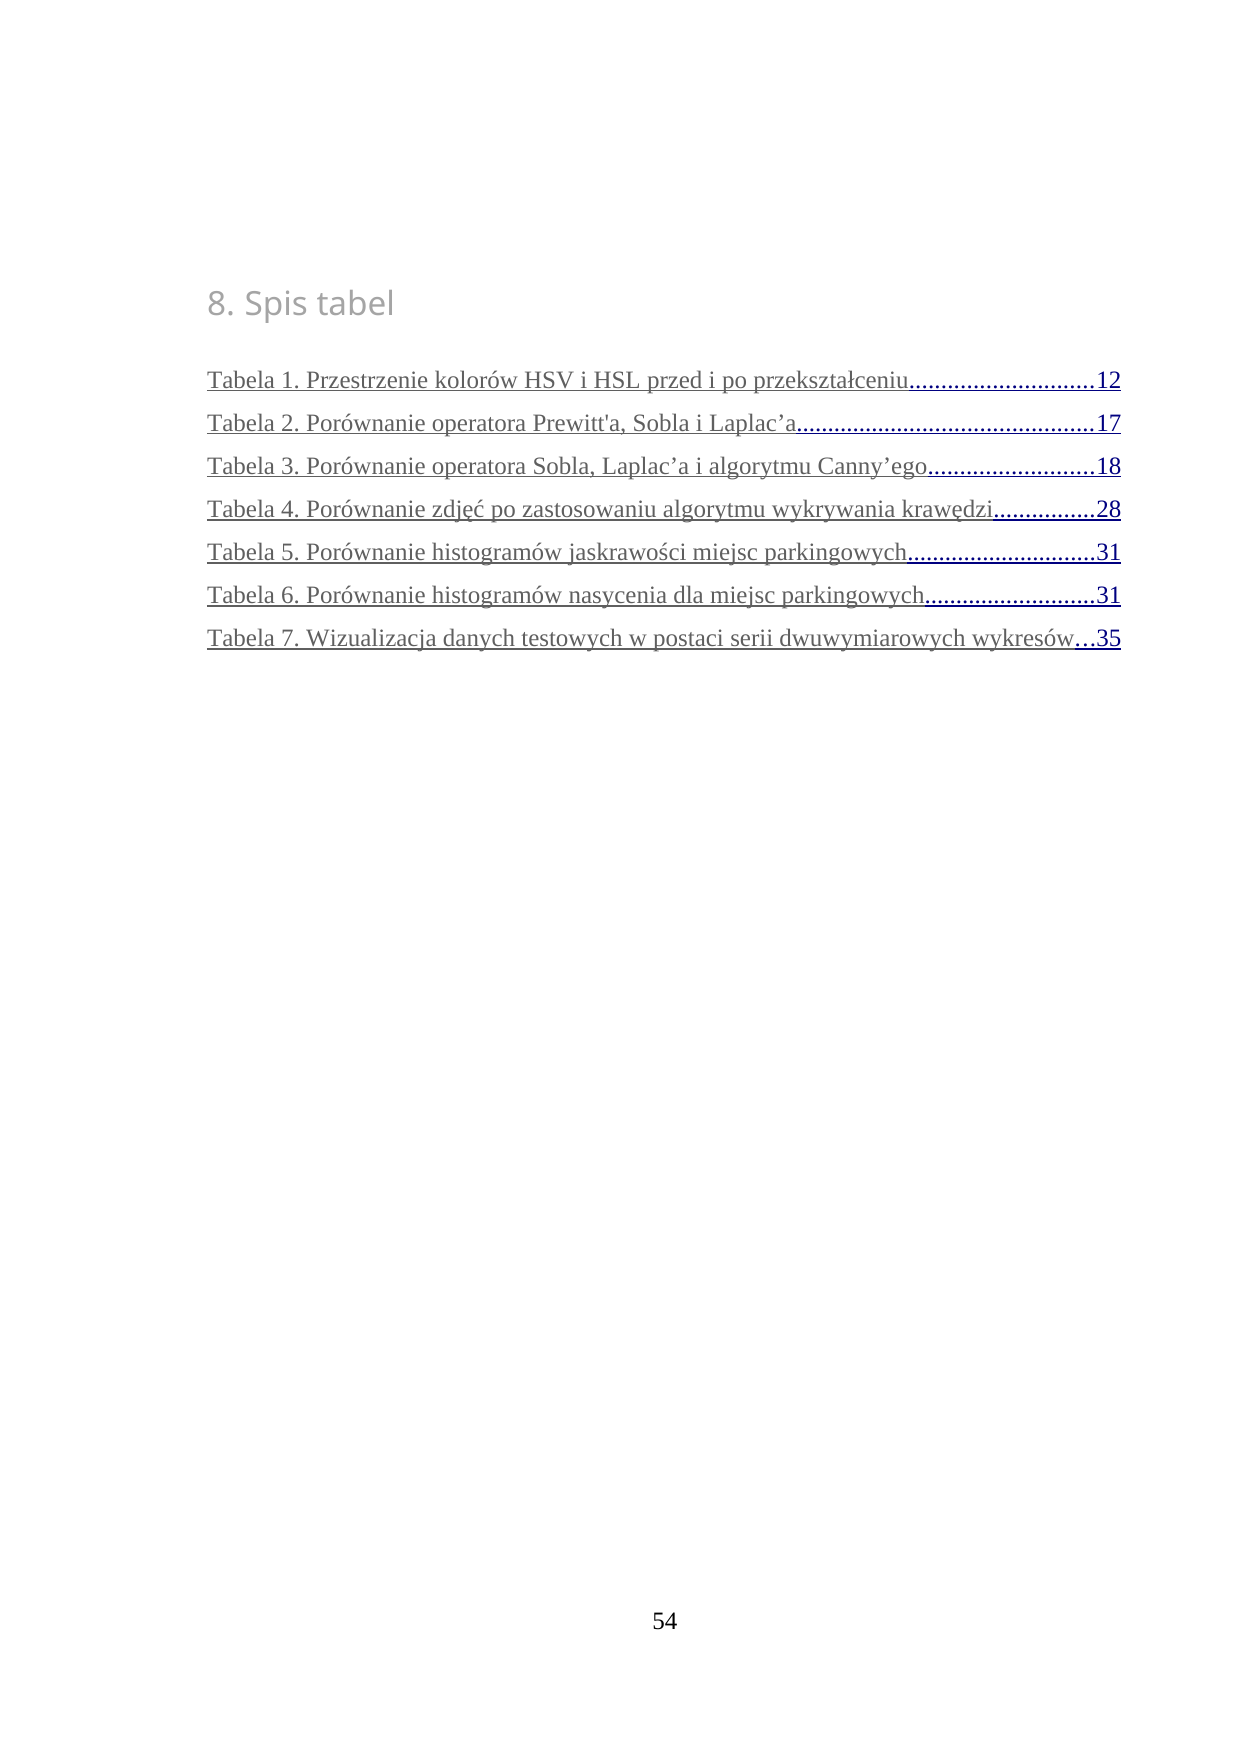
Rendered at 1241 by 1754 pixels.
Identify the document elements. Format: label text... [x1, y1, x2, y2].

text Tabela 2. Porównanie operatora Prewitt'a, Sobla i Laplac’a 17 [207, 408, 1122, 437]
list Spis tabel [207, 280, 1122, 325]
text Tabela 3. Porównanie operatora Sobla, Laplac’a i algorytmu Canny’ego 18 [207, 451, 1122, 480]
text Tabela 7. Wizualizacja danych testowych w postaci serii dwuwymiarowych wykresów 35 [207, 623, 1122, 652]
text Tabela 6. Porównanie histogramów nasycenia dla miejsc parkingowych 31 [207, 580, 1122, 609]
text Tabela 4. Porównanie zdjęć po zastosowaniu algorytmu wykrywania krawędzi 28 [207, 494, 1122, 523]
text Tabela 1. Przestrzenie kolorów HSV i HSL przed i po przekształceniu 12 [207, 365, 1122, 393]
text Tabela 5. Porównanie histogramów jaskrawości miejsc parkingowych 31 [207, 537, 1122, 566]
